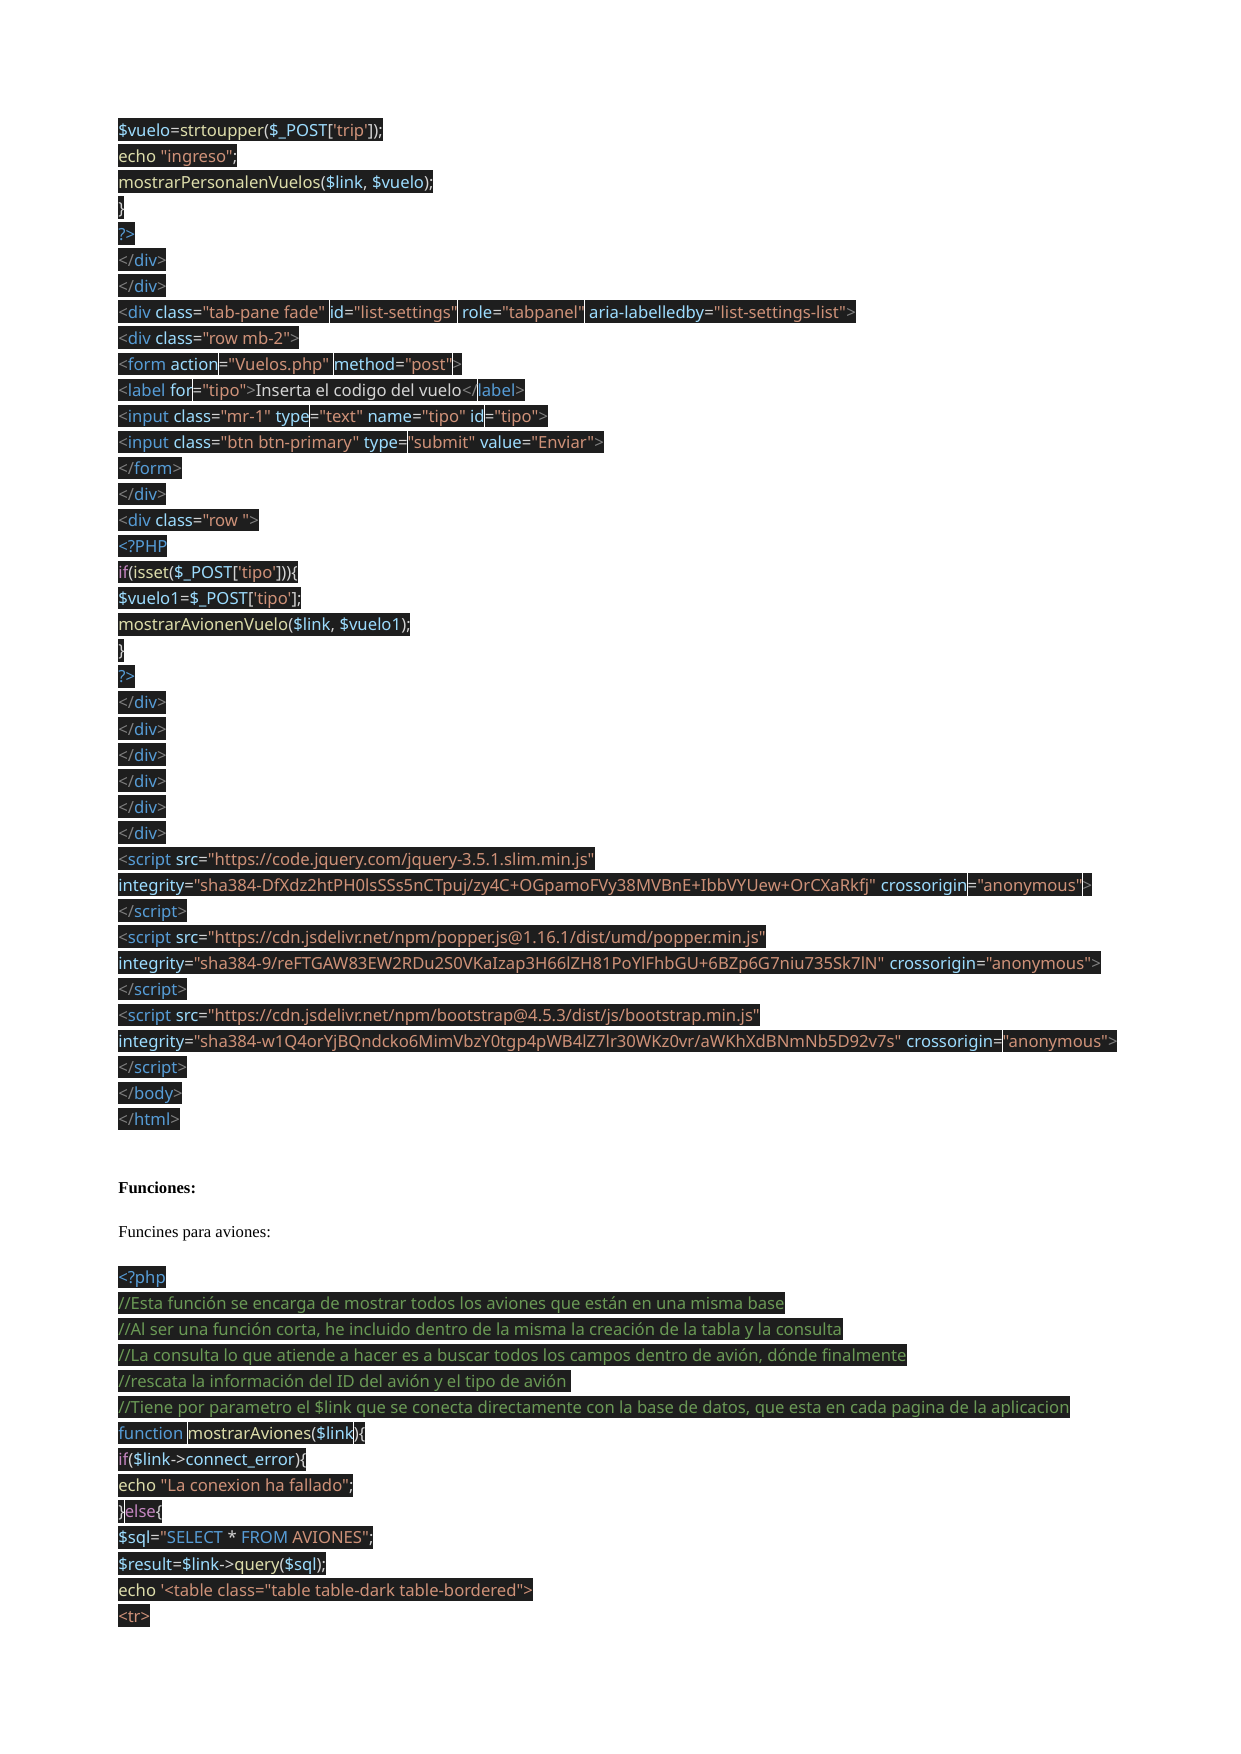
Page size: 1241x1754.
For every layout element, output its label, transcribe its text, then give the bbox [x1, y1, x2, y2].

text </form> [118, 457, 1122, 479]
text echo "ingreso"; [118, 144, 1122, 167]
text Funcines para aviones: [118, 1222, 1122, 1241]
text //Al ser una función corta, he incluido dentro de la misma la creación de la tabla y la consulta [118, 1318, 1122, 1340]
text <input class="mr-1" type="text" name="tipo" id="tipo"> [118, 404, 1122, 427]
text <div class="tab-pane fade" id="list-settings" role="tabpanel" aria-labelledby="list-settings-list"> [118, 300, 1122, 323]
text //rescata la información del ID del avión y el tipo de avión [118, 1370, 1122, 1392]
text <input class="btn btn-primary" type="submit" value="Enviar"> [118, 431, 1122, 453]
text $sql="SELECT * FROM AVIONES"; [118, 1526, 1122, 1549]
text integrity="sha384-DfXdz2htPH0lsSSs5nCTpuj/zy4C+OGpamoFVy38MVBnE+IbbVYUew+OrCXaRkfj" crossorigin="anonymous"> [118, 873, 1122, 896]
text } [118, 639, 1122, 662]
text </script> [118, 1056, 1122, 1078]
text </html> [118, 1108, 1122, 1130]
text Funciones: [118, 1178, 1122, 1197]
text </div> [118, 483, 1122, 505]
text integrity="sha384-9/reFTGAW83EW2RDu2S0VKaIzap3H66lZH81PoYlFhbGU+6BZp6G7niu735Sk7lN" crossorigin="anonymous"> [118, 951, 1122, 974]
text </div> [118, 274, 1122, 297]
text integrity="sha384-w1Q4orYjBQndcko6MimVbzY0tgp4pWB4lZ7lr30WKz0vr/aWKhXdBNmNb5D92v7s" crossorigin="anonymous"> [118, 1029, 1122, 1052]
text <?php [118, 1266, 1122, 1288]
text </div> [118, 717, 1122, 740]
text </div> [118, 691, 1122, 714]
text mostrarAvionenVuelo($link, $vuelo1); [118, 613, 1122, 636]
text </div> [118, 795, 1122, 818]
text echo '<table class="table table-dark table-bordered"> [118, 1578, 1122, 1601]
text if($link->connect_error){ [118, 1448, 1122, 1471]
text echo "La conexion ha fallado"; [118, 1474, 1122, 1497]
text </div> [118, 248, 1122, 271]
text </div> [118, 743, 1122, 766]
text mostrarPersonalenVuelos($link, $vuelo); [118, 170, 1122, 193]
text <?PHP [118, 535, 1122, 557]
text </body> [118, 1082, 1122, 1104]
text </div> [118, 821, 1122, 844]
text </div> [118, 769, 1122, 792]
text <div class="row mb-2"> [118, 326, 1122, 349]
text <div class="row "> [118, 509, 1122, 531]
text function mostrarAviones($link){ [118, 1422, 1122, 1444]
text $result=$link->query($sql); [118, 1552, 1122, 1575]
text } [118, 196, 1122, 219]
text //Esta función se encarga de mostrar todos los aviones que están en una misma base [118, 1292, 1122, 1314]
text }else{ [118, 1500, 1122, 1523]
text <script src="https://cdn.jsdelivr.net/npm/bootstrap@4.5.3/dist/js/bootstrap.min.js" [118, 1003, 1122, 1026]
text <tr> [118, 1604, 1122, 1627]
text </script> [118, 977, 1122, 1000]
text $vuelo=strtoupper($_POST['trip']); [118, 118, 1122, 141]
text <form action="Vuelos.php" method="post"> [118, 352, 1122, 375]
text if(isset($_POST['tipo'])){ [118, 561, 1122, 583]
text </script> [118, 899, 1122, 922]
text //La consulta lo que atiende a hacer es a buscar todos los campos dentro de avión, dónde finalmente [118, 1344, 1122, 1366]
text //Tiene por parametro el $link que se conecta directamente con la base de datos, que esta en cada pagina de la aplicacion [118, 1396, 1122, 1418]
text ?> [118, 222, 1122, 245]
text $vuelo1=$_POST['tipo']; [118, 587, 1122, 609]
text <label for="tipo">Inserta el codigo del vuelo</label> [118, 378, 1122, 401]
text ?> [118, 665, 1122, 688]
text <script src="https://cdn.jsdelivr.net/npm/popper.js@1.16.1/dist/umd/popper.min.js" [118, 925, 1122, 948]
text <script src="https://code.jquery.com/jquery-3.5.1.slim.min.js" [118, 847, 1122, 870]
